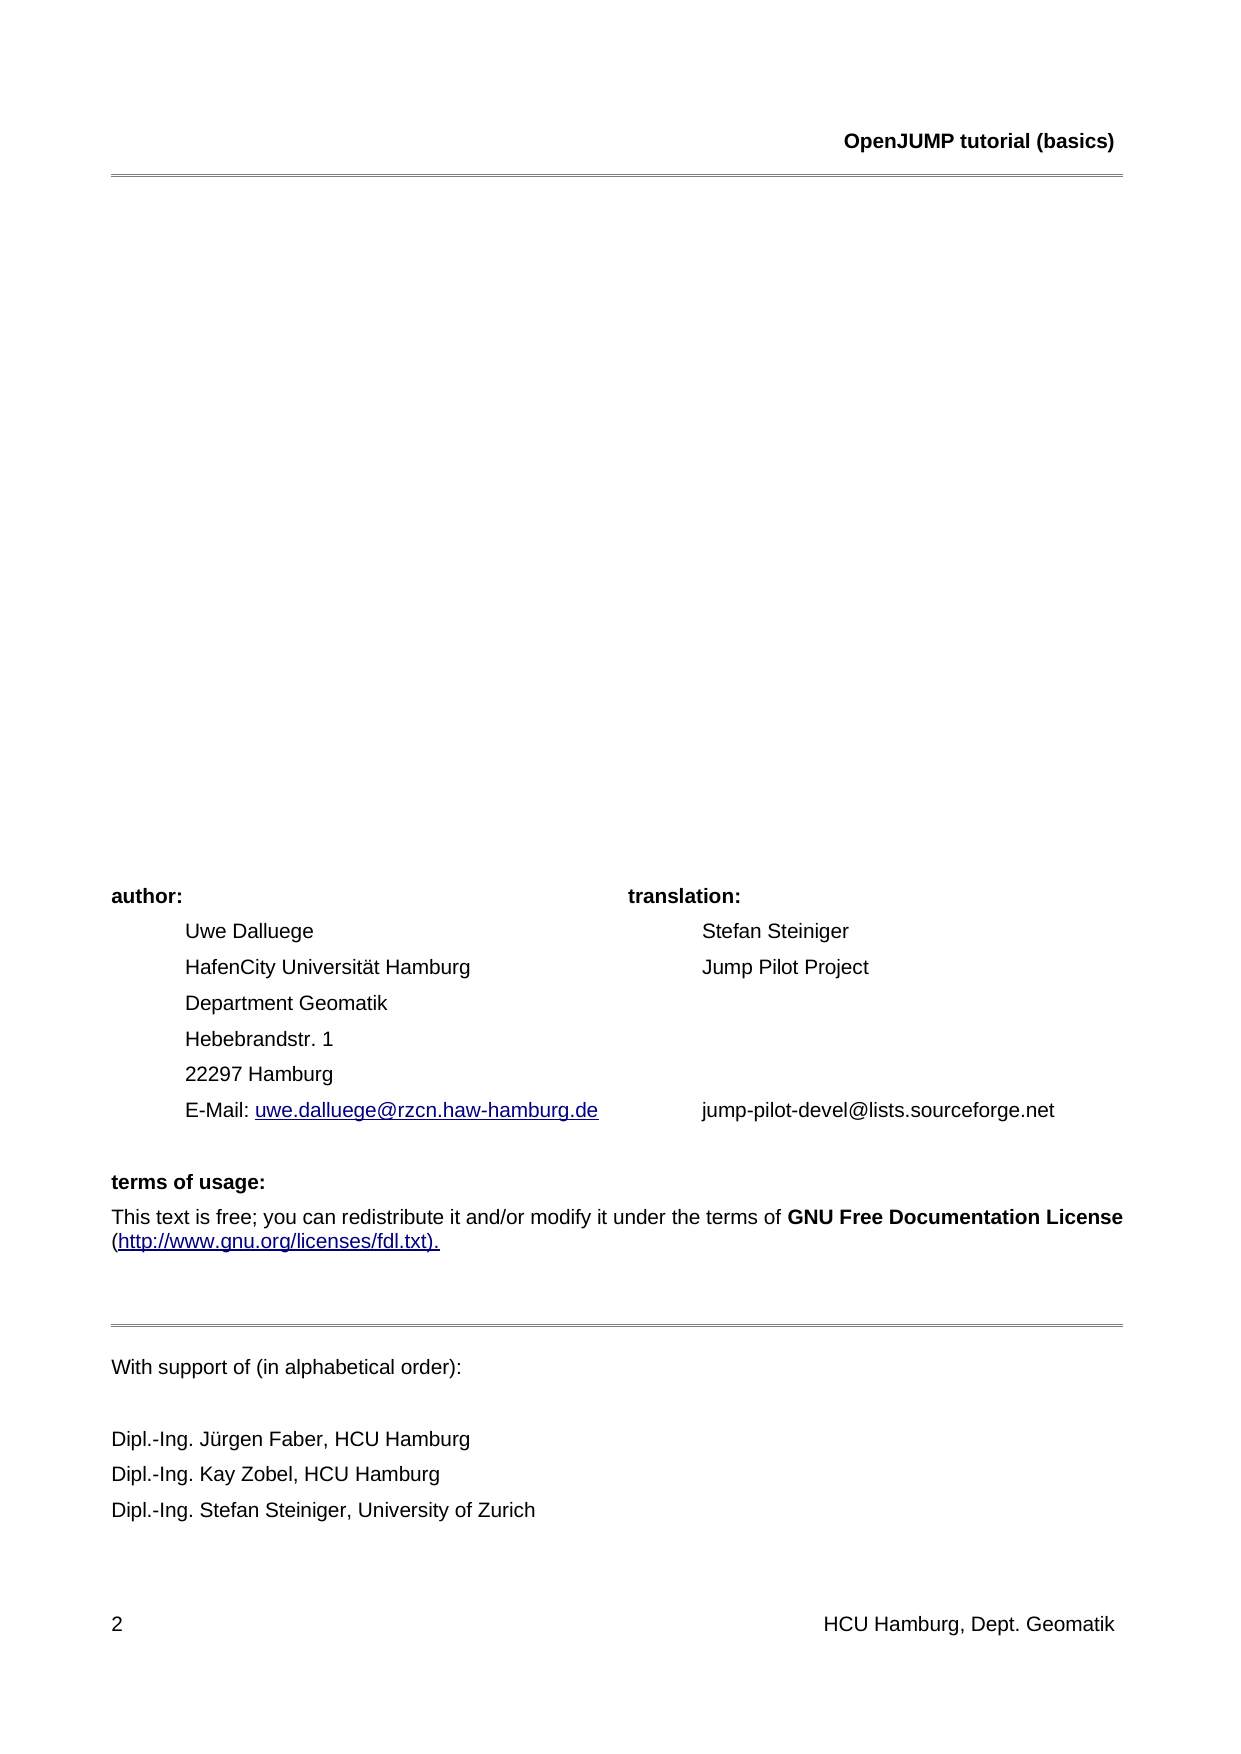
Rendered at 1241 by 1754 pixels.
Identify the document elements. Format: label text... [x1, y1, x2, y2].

text HafenCity Universität Hamburg Jump Pilot Project [111, 956, 1123, 979]
text 22297 Hamburg [111, 1063, 1123, 1086]
text Dipl.-Ing. Kay Zobel, HCU Hamburg [111, 1463, 1123, 1486]
text Dipl.-Ing. Stefan Steiniger, University of Zurich [111, 1499, 1123, 1522]
text E-Mail: uwe.dalluege@rzcn.haw-hamburg.de jump-pilot-devel@lists.sourceforge.net [111, 1099, 1123, 1122]
text Uwe Dalluege Stefan Steiniger [111, 920, 1123, 943]
text author: translation: [111, 884, 1123, 908]
text This text is free; you can redistribute it and/or modify it under the terms of GNU Free Documentation License (http://www.gnu.org/licenses/fdl.txt). [111, 1206, 1123, 1252]
text terms of usage: [111, 1170, 1123, 1193]
text Dipl.-Ing. Jürgen Faber, HCU Hamburg [111, 1427, 1123, 1450]
text Hebebrandstr. 1 [111, 1027, 1123, 1051]
text With support of (in alphabetical order): [111, 1356, 1123, 1379]
text Department Geomatik [111, 992, 1123, 1015]
